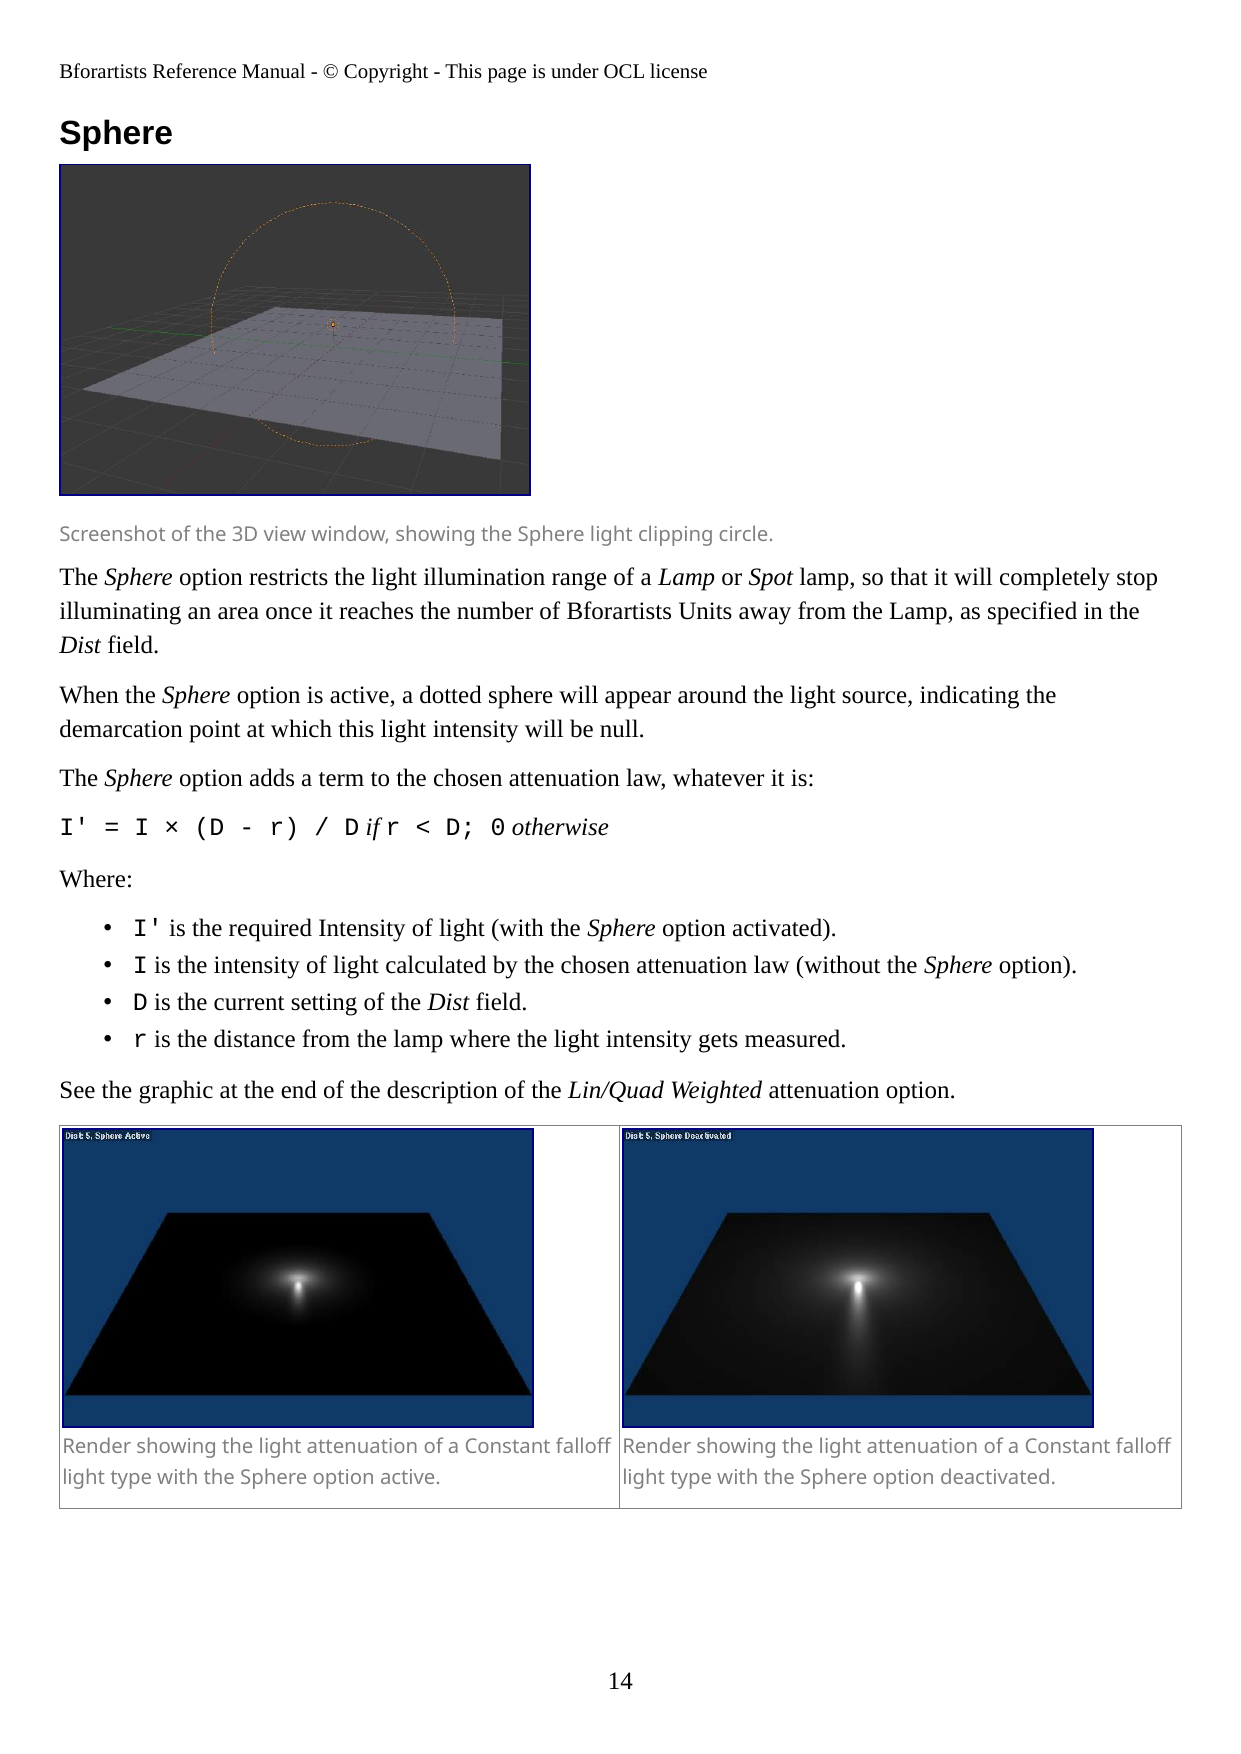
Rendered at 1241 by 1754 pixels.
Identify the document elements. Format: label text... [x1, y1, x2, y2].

text See the graphic at the end of the description of the Lin/Quad Weighted attenuation option. [59, 1075, 1181, 1104]
picture [624, 1130, 1092, 1426]
table_header Render showing the light attenuation of a Constant falloff light type with the Sphere option deactivated. [620, 1126, 1181, 1508]
list I' is the required Intensity of light (with the Sphere option activated). [103, 913, 1181, 944]
picture [61, 165, 529, 494]
table_header Render showing the light attenuation of a Constant falloff light type with the Sphere option active. [60, 1126, 619, 1508]
list I is the intensity of light calculated by the chosen attenuation law (without the Sphere option). [103, 950, 1181, 981]
list r is the distance from the lamp where the light intensity gets measured. [103, 1024, 1181, 1055]
text Screenshot of the 3D view window, showing the Sphere light clipping circle. [59, 516, 1181, 547]
text I' = I × (D - r) / D if r < D; 0 otherwise [59, 812, 1181, 843]
subtitle Sphere [59, 113, 1181, 151]
list D is the current setting of the Dist field. [103, 987, 1181, 1018]
text Where: [59, 864, 1181, 893]
text The Sphere option adds a term to the chosen attenuation law, whatever it is: [59, 763, 1181, 792]
text The Sphere option restricts the light illumination range of a Lamp or Spot lamp, so that it will completely stop illuminating an area once it reaches the number of Bforartists Units away from the Lamp, as specified in the Dist field. [59, 562, 1181, 659]
picture [64, 1130, 532, 1426]
text When the Sphere option is active, a dotted sphere will appear around the light source, indicating the demarcation point at which this light intensity will be null. [59, 680, 1181, 743]
